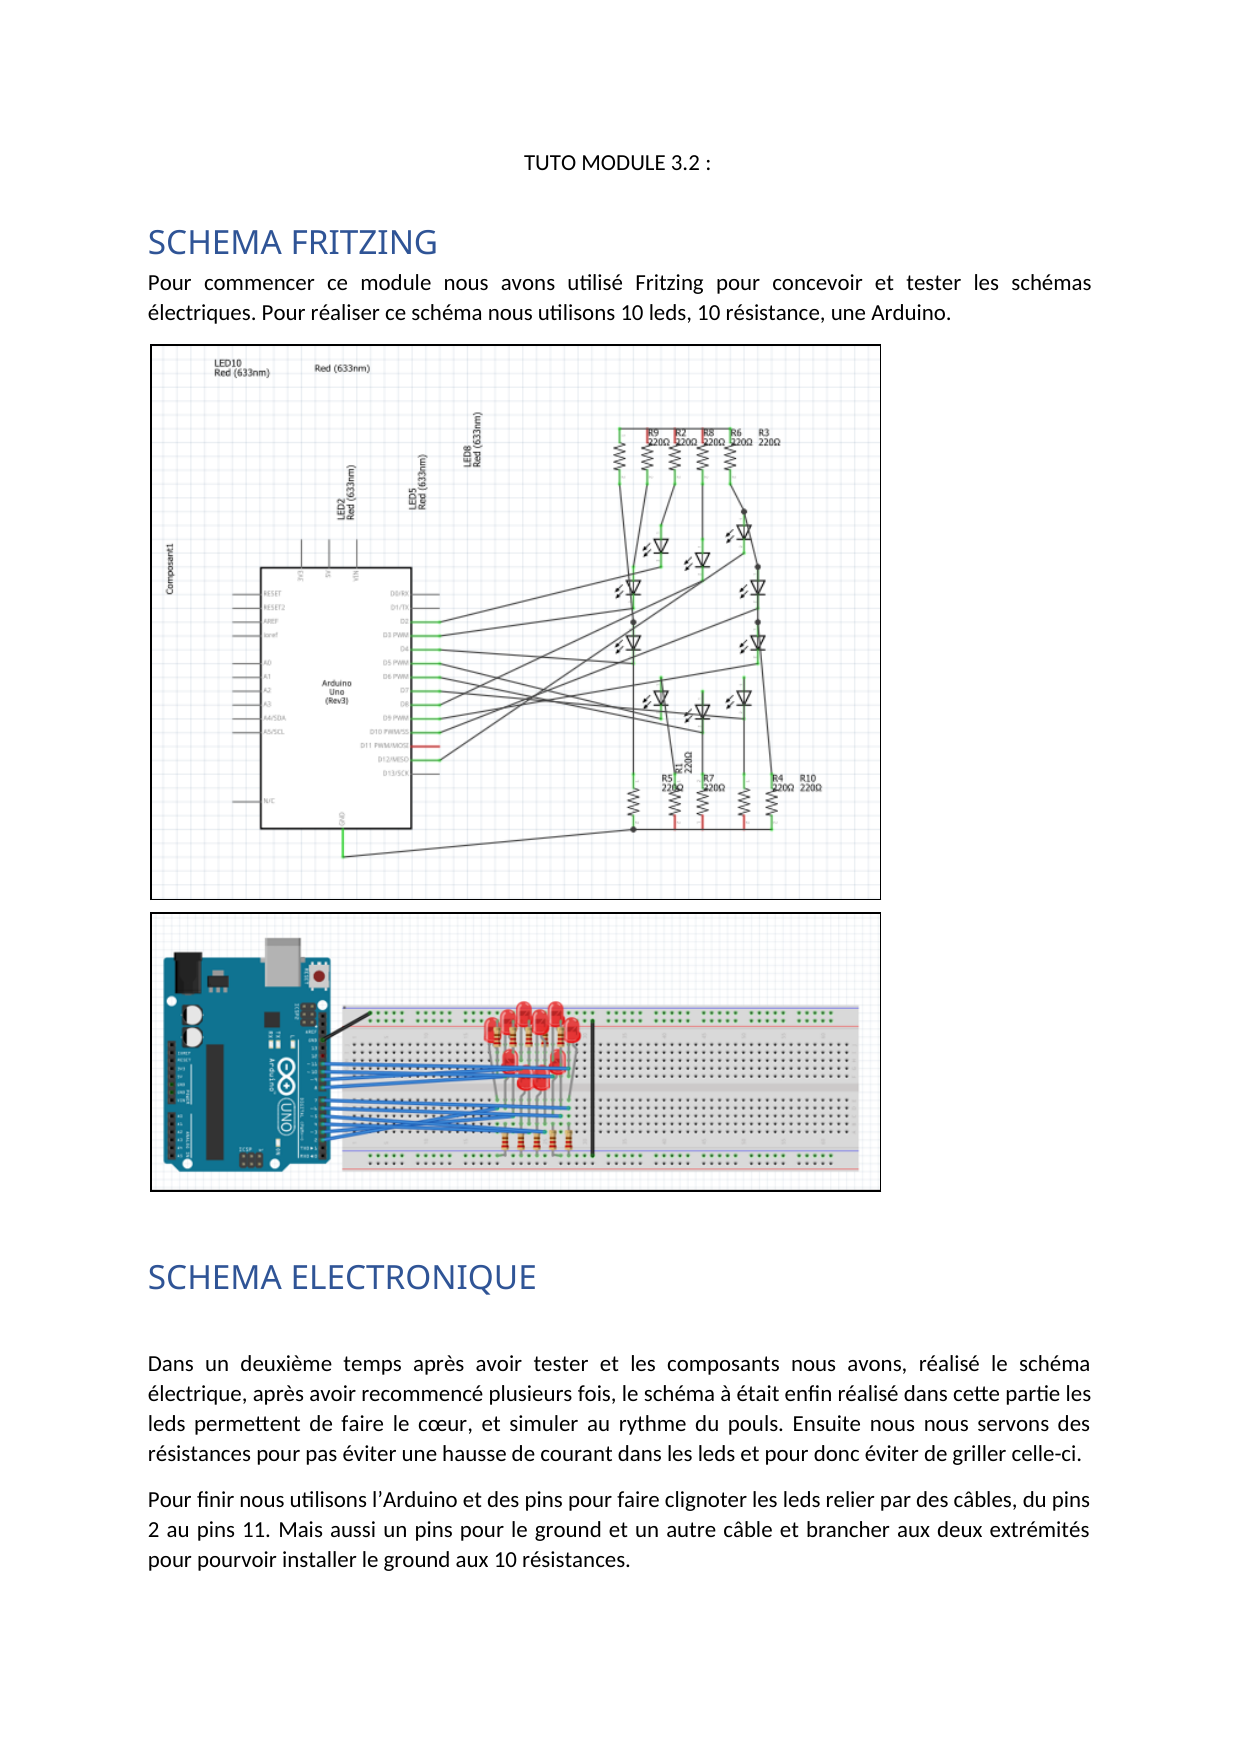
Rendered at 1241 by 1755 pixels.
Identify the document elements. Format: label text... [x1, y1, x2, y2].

text Pour commencer ce module nous avons utilisé Fritzing pour concevoir et tester les schémas électriques. Pour réaliser ce schéma nous utilisons 10 leds, 10 résistance, une Arduino. [148, 268, 1093, 326]
subtitle SCHEMA FRITZING [148, 219, 1093, 264]
text Dans un deuxième temps après avoir tester et les composants nous avons, réalisé le schéma électrique, après avoir recommencé plusieurs fois, le schéma à était enfin réalisé dans cette partie les leds permettent de faire le cœur, et simuler au rythme du pouls. Ensuite nous nous servons des résistances pour pas éviter une hausse de courant dans les leds et pour donc éviter de griller celle-ci. [148, 1349, 1093, 1467]
subtitle SCHEMA ELECTRONIQUE [148, 1254, 1093, 1299]
text TUTO MODULE 3.2 : [148, 148, 1093, 176]
text Pour finir nous utilisons l’Arduino et des pins pour faire clignoter les leds relier par des câbles, du pins 2 au pins 11. Mais aussi un pins pour le ground et un autre câble et brancher aux deux extrémités pour pourvoir installer le ground aux 10 résistances. [148, 1485, 1093, 1573]
